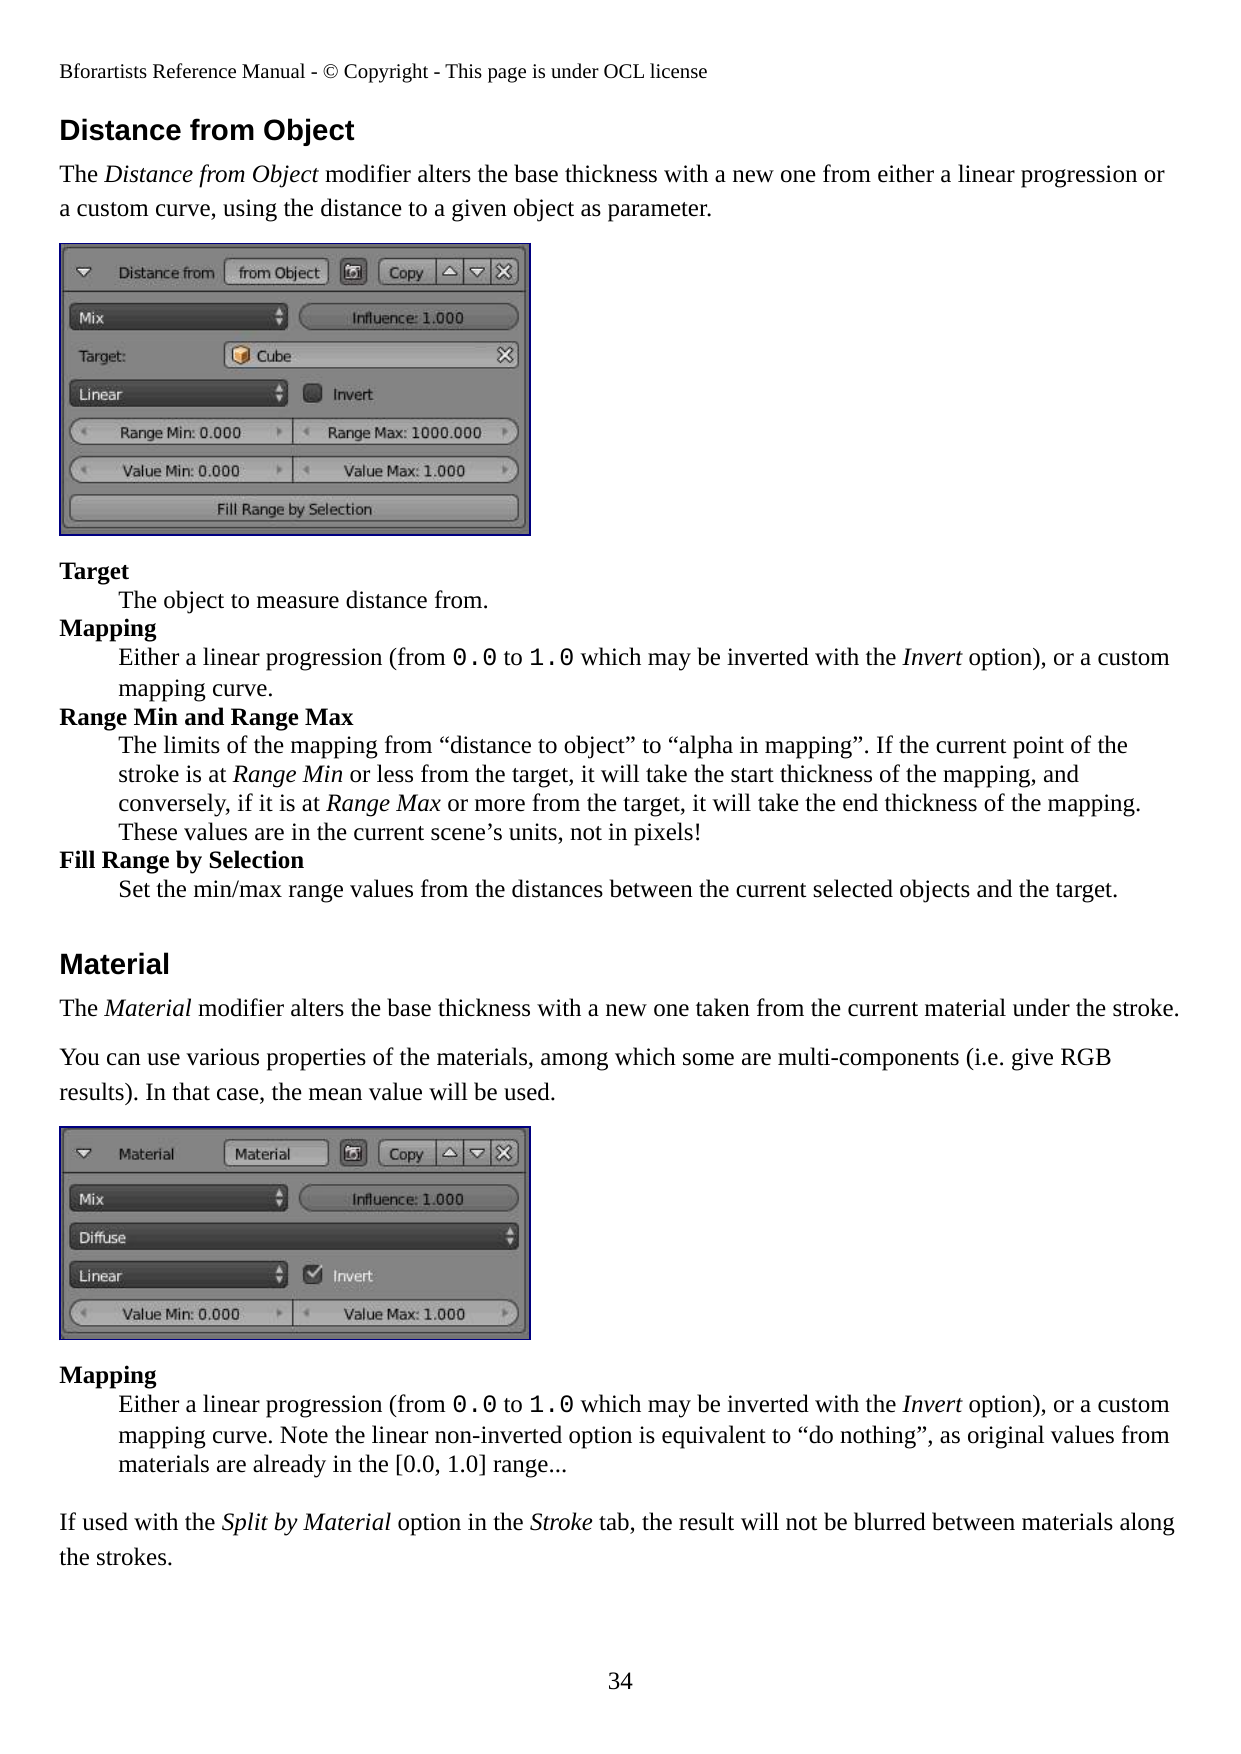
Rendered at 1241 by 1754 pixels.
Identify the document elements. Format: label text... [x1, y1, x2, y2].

list Either a linear progression (from 0.0 to 1.0 which may be inverted with the Invert option), or a custom mapping curve. [118, 642, 1181, 702]
picture [61, 1128, 529, 1339]
text You can use various properties of the materials, among which some are multi-components (i.e. give RGB results). In that case, the mean value will be used. [59, 1042, 1181, 1106]
subtitle Mapping [59, 1361, 1181, 1389]
list The limits of the mapping from “distance to object” to “alpha in mapping”. If the current point of the stroke is at Range Min or less from the target, it will take the start thickness of the mapping, and conversely, if it is at Range Max or more from the target, it will take the end thickness of the mapping. These values are in the current scene’s units, not in pixels! [118, 731, 1181, 846]
subtitle Target [59, 556, 1181, 585]
subtitle Range Min and Range Max [59, 702, 1181, 731]
picture [61, 244, 529, 534]
subtitle Material [59, 947, 1181, 981]
text The Material modifier alters the base thickness with a new one taken from the current material under the stroke. [59, 993, 1181, 1022]
subtitle Distance from Object [59, 113, 1181, 146]
subtitle Mapping [59, 613, 1181, 642]
list Either a linear progression (from 0.0 to 1.0 which may be inverted with the Invert option), or a custom mapping curve. Note the linear non-inverted option is equivalent to “do nothing”, as original values from materials are already in the [0.0, 1.0] range... [118, 1389, 1181, 1478]
subtitle Fill Range by Selection [59, 846, 1181, 874]
text If used with the Split by Material option in the Stroke tab, the result will not be blurred between materials along the strokes. [59, 1507, 1181, 1570]
list Set the min/max range values from the distances between the current selected objects and the target. [118, 874, 1181, 903]
text The Distance from Object modifier alters the base thickness with a new one from either a linear progression or a custom curve, using the distance to a given object as parameter. [59, 159, 1181, 222]
list The object to measure distance from. [118, 585, 1181, 613]
